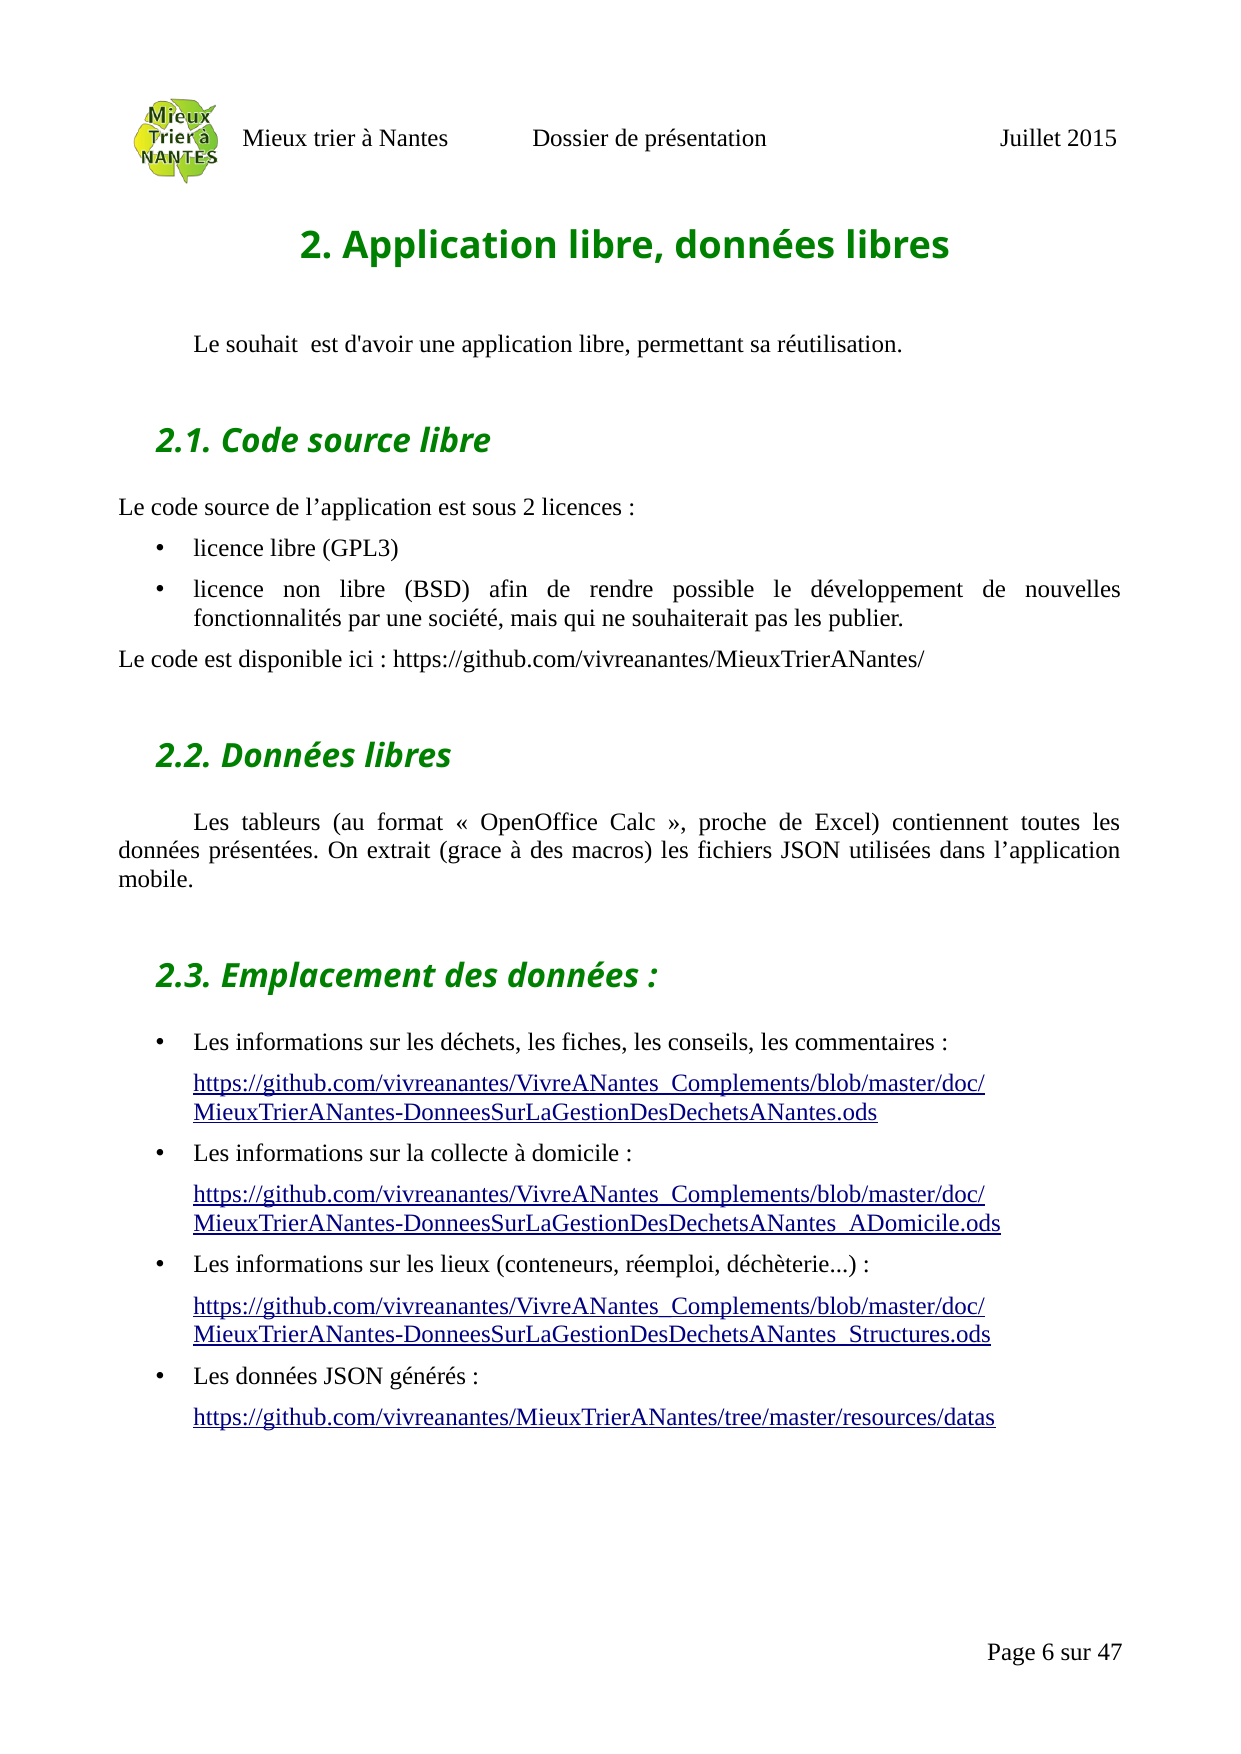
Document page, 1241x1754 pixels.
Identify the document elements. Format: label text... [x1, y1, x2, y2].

list Les informations sur les lieux (conteneurs, réemploi, déchèterie...) : [156, 1249, 1122, 1278]
text Le souhait est d'avoir une application libre, permettant sa réutilisation. [118, 329, 1122, 358]
text Le code est disponible ici : https://github.com/vivreanantes/MieuxTrierANantes/ [118, 644, 1122, 673]
subtitle Application libre, données libres [118, 218, 1122, 270]
list licence libre (GPL3) [156, 533, 1122, 562]
subtitle Emplacement des données : [148, 952, 1122, 998]
list https://github.com/vivreanantes/VivreANantes_Complements/blob/master/doc/MieuxTrierANantes-DonneesSurLaGestionDesDechetsANantes.ods [156, 1068, 1122, 1126]
list https://github.com/vivreanantes/MieuxTrierANantes/tree/master/resources/datas [156, 1402, 1122, 1431]
list Les informations sur les déchets, les fiches, les conseils, les commentaires : [156, 1027, 1122, 1056]
picture [131, 95, 221, 185]
text Le code source de l’application est sous 2 licences : [118, 492, 1122, 520]
list https://github.com/vivreanantes/VivreANantes_Complements/blob/master/doc/MieuxTrierANantes-DonneesSurLaGestionDesDechetsANantes_Structures.ods [156, 1291, 1122, 1348]
subtitle Code source libre [148, 417, 1122, 462]
list Les informations sur la collecte à domicile : [156, 1138, 1122, 1167]
list licence non libre (BSD) afin de rendre possible le développement de nouvelles fonctionnalités par une société, mais qui ne souhaiterait pas les publier. [156, 574, 1122, 632]
subtitle Données libres [148, 732, 1122, 777]
list Les données JSON générés : [156, 1361, 1122, 1389]
text Les tableurs (au format « OpenOffice Calc », proche de Excel) contiennent toutes les données présentées. On extrait (grace à des macros) les fichiers JSON utilisées dans l’application mobile. [118, 807, 1122, 893]
list https://github.com/vivreanantes/VivreANantes_Complements/blob/master/doc/MieuxTrierANantes-DonneesSurLaGestionDesDechetsANantes_ADomicile.ods [156, 1179, 1122, 1237]
